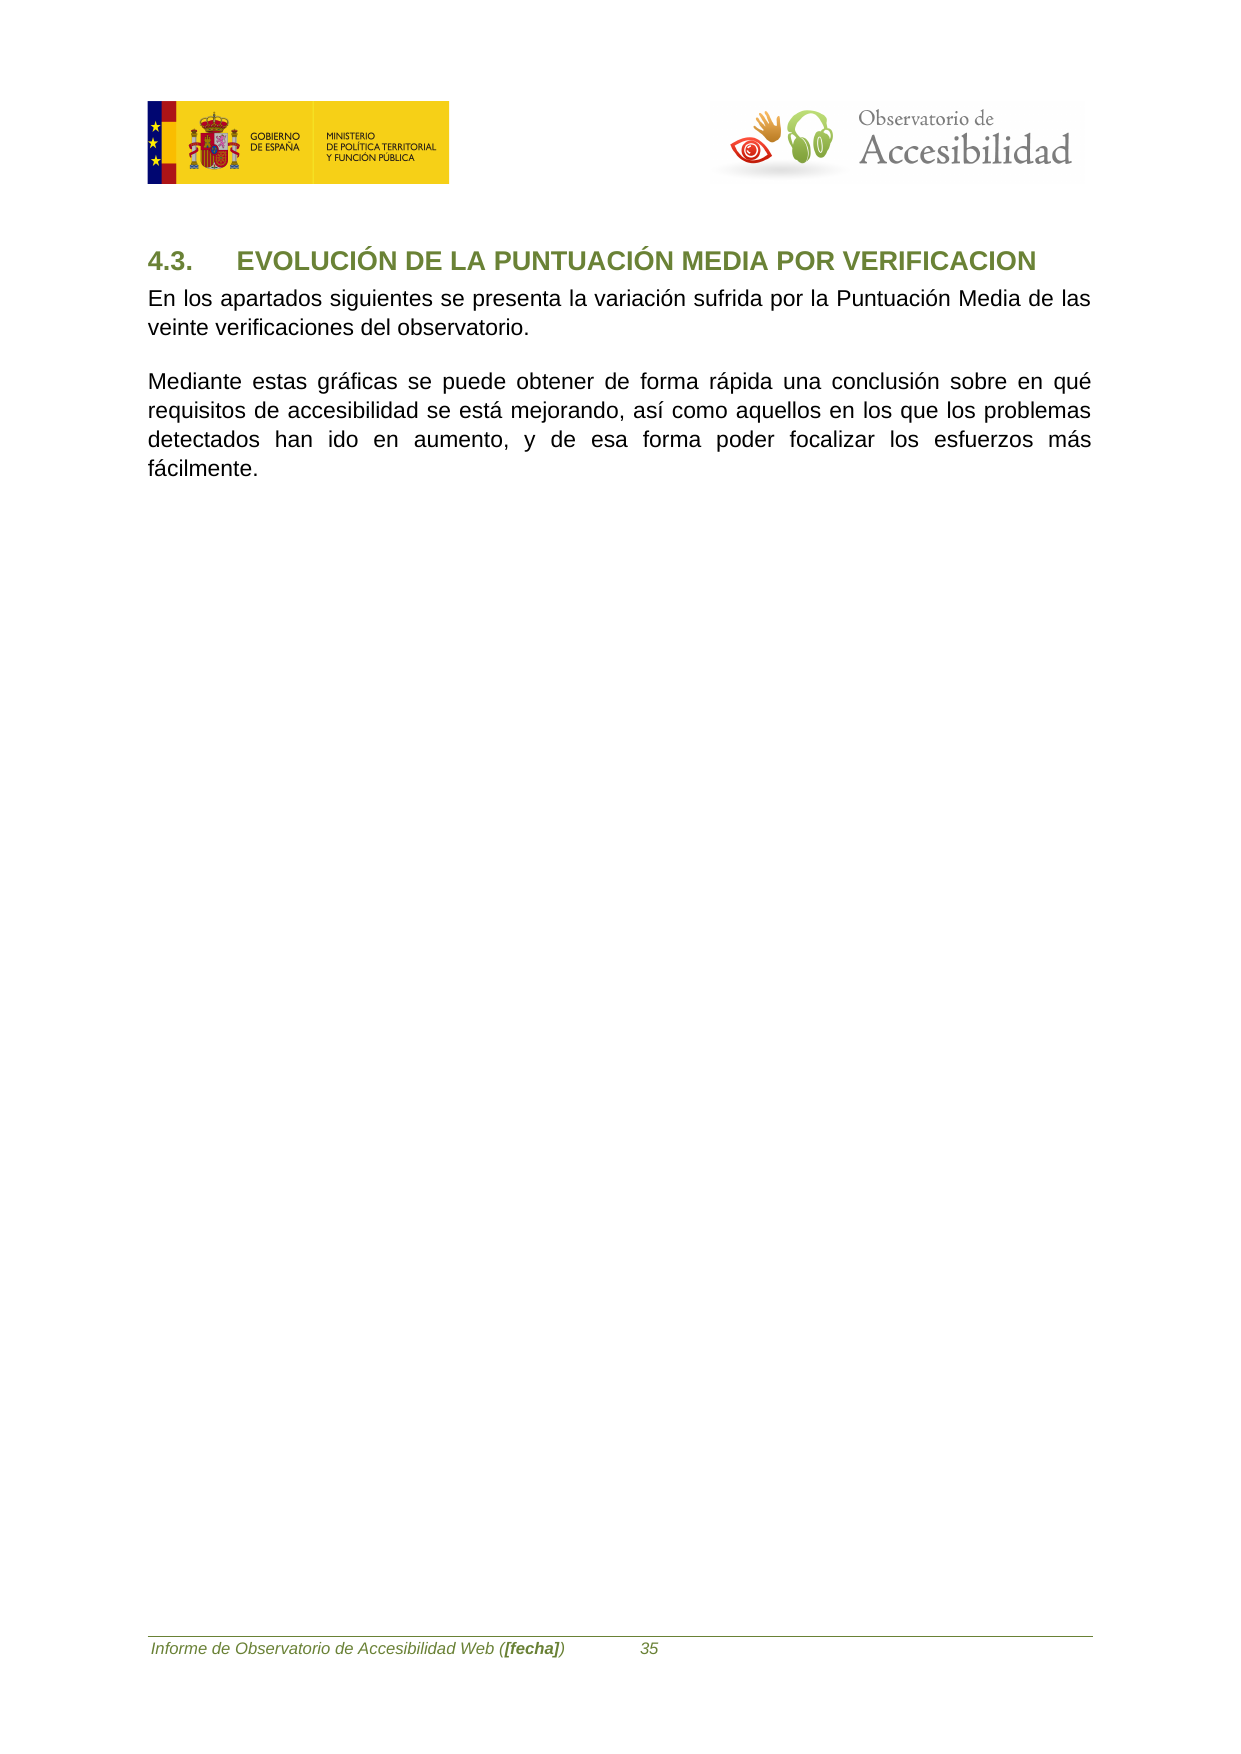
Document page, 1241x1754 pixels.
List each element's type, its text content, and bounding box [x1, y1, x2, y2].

subtitle Evolución de la Puntuación Media por Verificacion [148, 245, 1092, 276]
picture [147, 101, 450, 184]
picture [710, 101, 1086, 184]
text Mediante estas gráficas se puede obtener de forma rápida una conclusión sobre en qué requisitos de accesibilidad se está mejorando, así como aquellos en los que los problemas detectados han ido en aumento, y de esa forma poder focalizar los esfuerzos más fácilmente. [148, 368, 1092, 481]
text En los apartados siguientes se presenta la variación sufrida por la Puntuación Media de las veinte verificaciones del observatorio. [148, 285, 1092, 341]
